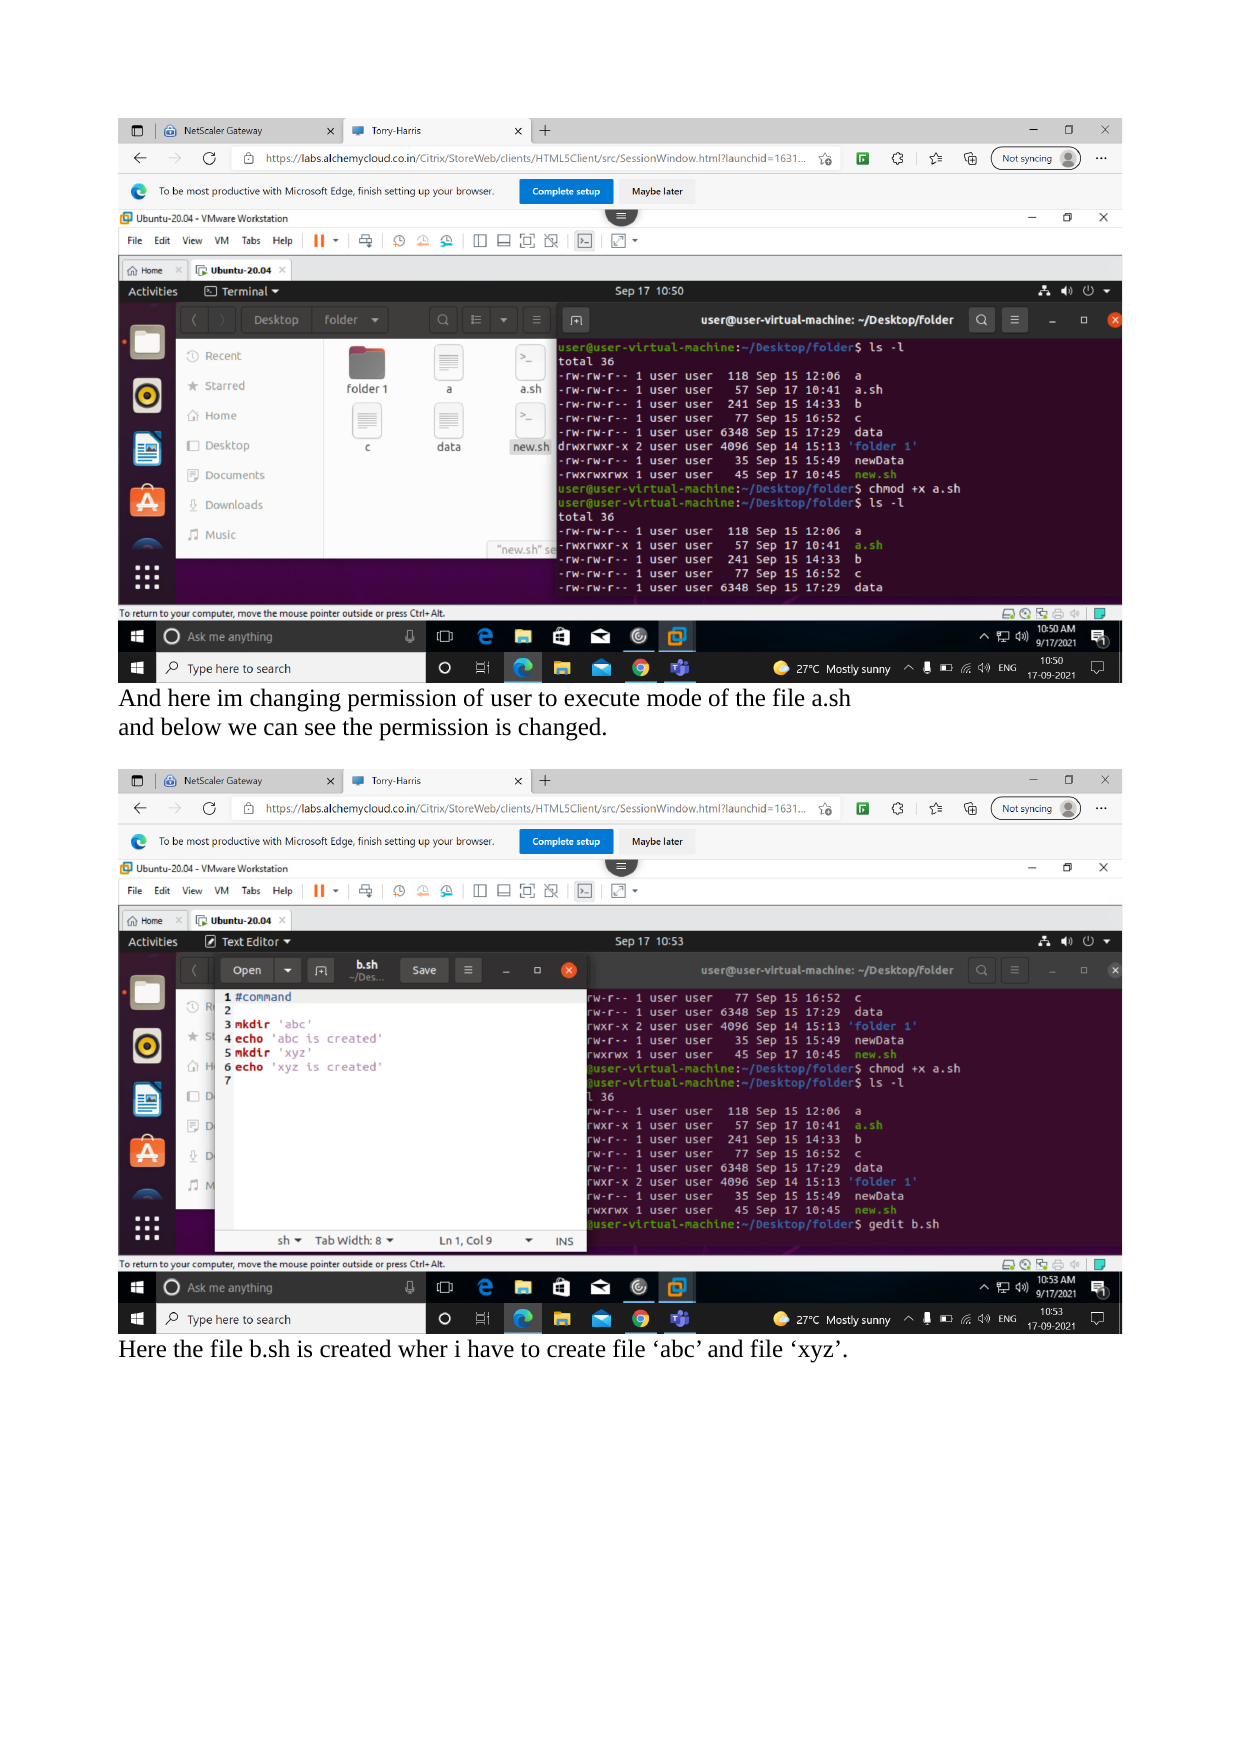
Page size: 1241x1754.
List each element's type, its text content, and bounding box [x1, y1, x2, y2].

picture [118, 769, 1123, 1334]
picture [118, 118, 1123, 683]
text and below we can see the permission is changed. [118, 712, 1122, 740]
text And here im changing permission of user to execute mode of the file a.sh [118, 683, 1122, 712]
text Here the file b.sh is created wher i have to create file ‘abc’ and file ‘xyz’. [118, 1334, 1122, 1362]
